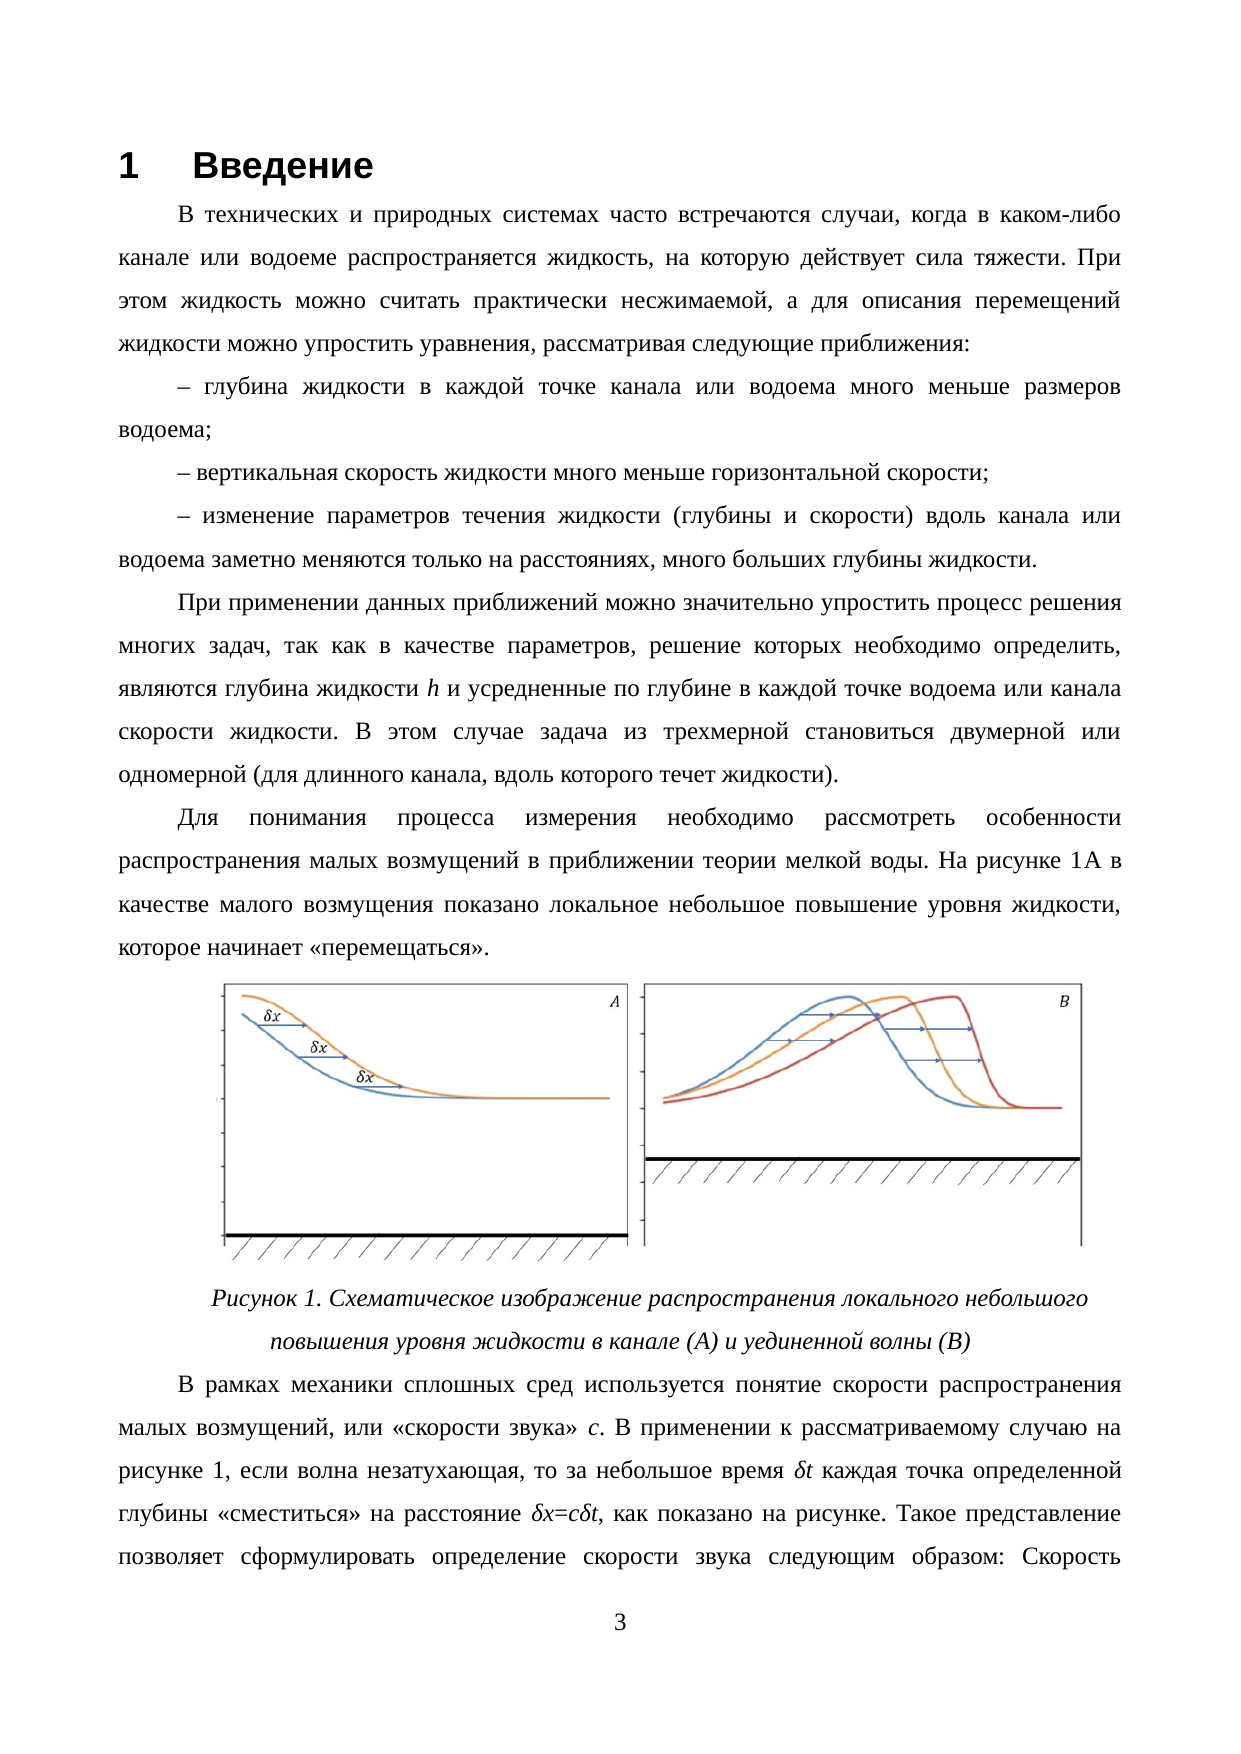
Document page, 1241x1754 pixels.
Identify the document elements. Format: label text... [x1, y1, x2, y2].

text В технических и природных системах часто встречаются случаи, когда в каком-либо канале или водоеме распространяется жидкость, на которую действует сила тяжести. При этом жидкость можно считать практически несжимаемой, а для описания перемещений жидкости можно упростить уравнения, рассматривая следующие приближения: [118, 199, 1122, 357]
text В рамках механики сплошных сред используется понятие скорости распространения малых возмущений, или «скорости звука» c. В применении к рассматриваемому случаю на рисунке 1, если волна незатухающая, то за небольшое время δt каждая точка определенной глубины «сместиться» на расстояние δx=cδt, как показано на рисунке. Такое представление позволяет сформулировать определение скорости звука следующим образом: Скорость [118, 1369, 1122, 1570]
text – вертикальная скорость жидкости много меньше горизонтальной скорости; [118, 457, 1122, 486]
text При применении данных приближений можно значительно упростить процесс решения многих задач, так как в качестве параметров, решение которых необходимо определить, являются глубина жидкости h и усредненные по глубине в каждой точке водоема или канала скорости жидкости. В этом случае задача из трехмерной становиться двумерной или одномерной (для длинного канала, вдоль которого течет жидкости). [118, 587, 1122, 788]
text Рисунок 1. Схематическое изображение распространения локального небольшого повышения уровня жидкости в канале (A) и уединенной волны (B) [118, 1283, 1122, 1354]
subtitle Введение [118, 143, 1122, 186]
text – глубина жидкости в каждой точке канала или водоема много меньше размеров водоема; [118, 371, 1122, 443]
picture [212, 975, 1088, 1269]
text – изменение параметров течения жидкости (глубины и скорости) вдоль канала или водоема заметно меняются только на расстояниях, много больших глубины жидкости. [118, 501, 1122, 572]
text Для понимания процесса измерения необходимо рассмотреть особенности распространения малых возмущений в приближении теории мелкой воды. На рисунке 1A в качестве малого возмущения показано локальное небольшое повышение уровня жидкости, которое начинает «перемещаться». [118, 802, 1122, 961]
